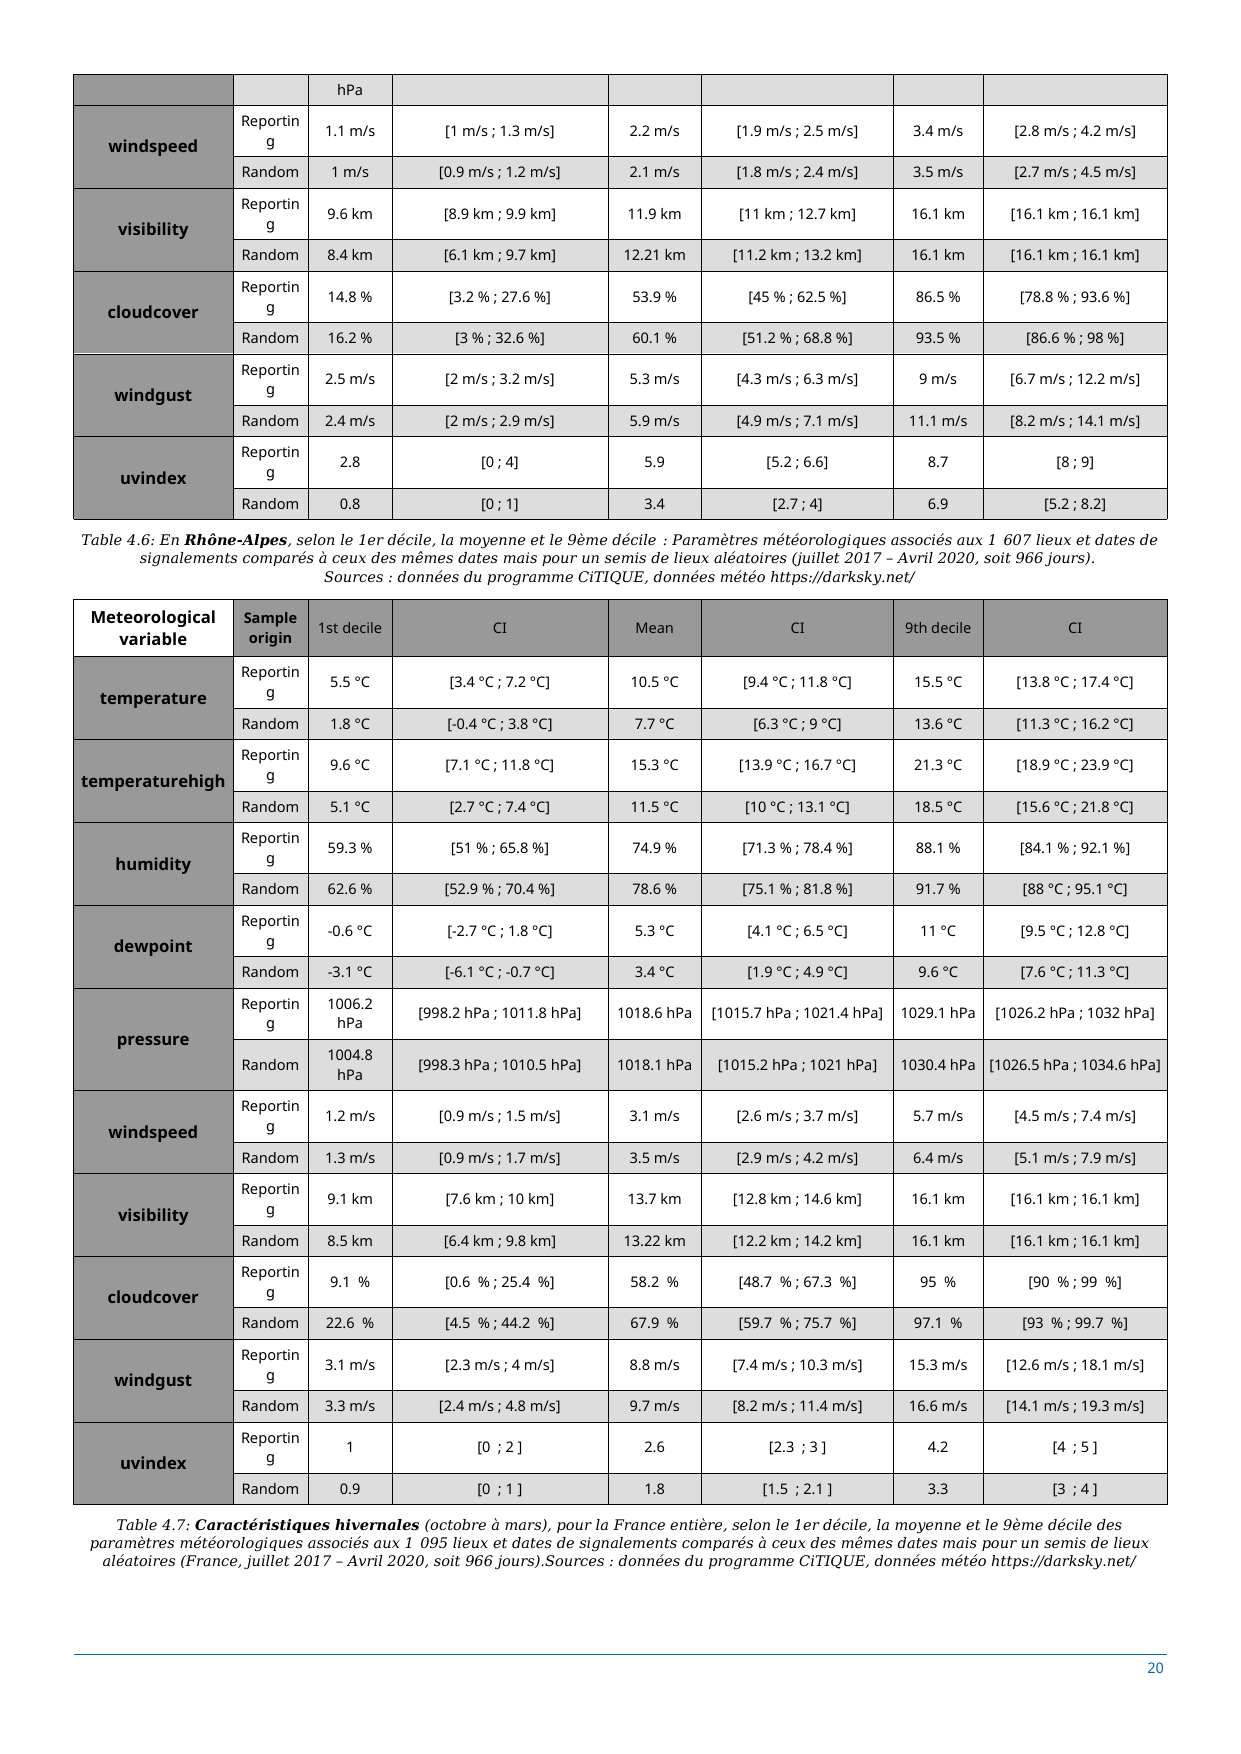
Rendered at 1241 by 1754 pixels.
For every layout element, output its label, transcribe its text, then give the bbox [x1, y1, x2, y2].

table_cell [-6.1 °C ; -0.7 °C] [393, 957, 608, 988]
table_cell [1026.5 hPa ; 1034.6 hPa] [984, 1040, 1167, 1090]
table_cell [984, 75, 1167, 105]
table_cell pressure [74, 989, 233, 1090]
table_header CI [702, 600, 893, 656]
table_cell 3.3 m/s [309, 1391, 392, 1422]
table_cell [9.5 °C ; 12.8 °C] [984, 906, 1167, 956]
table_cell -3.1 °C [309, 957, 392, 988]
table_cell 5.7 m/s [894, 1091, 983, 1142]
table_cell [5.2 ; 8.2] [984, 489, 1167, 519]
table_cell Random [234, 1308, 308, 1339]
table_cell Random [234, 489, 308, 519]
table_cell -0.6 °C [309, 906, 392, 956]
table_cell 3.1 m/s [609, 1091, 701, 1142]
table_cell [2.8 m/s ; 4.2 m/s] [984, 106, 1167, 156]
table_cell 2.5 m/s [309, 355, 392, 405]
table_cell [88 °C ; 95.1 °C] [984, 874, 1167, 905]
text Table 4.7: Caractéristiques hivernales (octobre à mars), pour la France entière, selon le 1er décile, la moyenne et le 9ème décile des paramètres météorologiques associés aux 1 095 lieux et dates de signalements comparés à ceux des mêmes dates mais pour un semis de lieux aléatoires (France, juillet 2017 – Avril 2020, soit 966 jours).Sources : données du programme CiTIQUE, données météo https://darksky.net/ [73, 1516, 1167, 1570]
table_cell [8.2 m/s ; 14.1 m/s] [984, 406, 1167, 436]
table_cell [90 % ; 99 %] [984, 1257, 1167, 1307]
table_cell [7.4 m/s ; 10.3 m/s] [702, 1340, 893, 1390]
table_cell [12.2 km ; 14.2 km] [702, 1226, 893, 1256]
table_cell 10.5 °C [609, 657, 701, 708]
table_cell 1006.2 hPa [309, 989, 392, 1039]
table_cell Reporting [234, 272, 308, 322]
table_cell [1 m/s ; 1.3 m/s] [393, 106, 608, 156]
table_cell [2.7 ; 4] [702, 489, 893, 519]
table_cell 2.1 m/s [609, 157, 701, 188]
table_cell 11 °C [894, 906, 983, 956]
table_cell 8.5 km [309, 1226, 392, 1256]
table_cell 9 m/s [894, 355, 983, 405]
table_cell 5.3 °C [609, 906, 701, 956]
table_cell [4.3 m/s ; 6.3 m/s] [702, 355, 893, 405]
table_cell [16.1 km ; 16.1 km] [984, 1226, 1167, 1256]
table_cell [13.8 °C ; 17.4 °C] [984, 657, 1167, 708]
table_cell Reporting [234, 355, 308, 405]
table_cell Reporting [234, 989, 308, 1039]
table_cell Reporting [234, 1174, 308, 1224]
table_cell 1.3 m/s [309, 1143, 392, 1173]
table_cell 67.9 % [609, 1308, 701, 1339]
table_cell 3.1 m/s [309, 1340, 392, 1390]
table_cell 91.7 % [894, 874, 983, 905]
table_cell 1004.8 hPa [309, 1040, 392, 1090]
table_cell [7.1 °C ; 11.8 °C] [393, 740, 608, 791]
table_cell 62.6 % [309, 874, 392, 905]
table_cell temperature [74, 657, 233, 739]
table_cell 16.1 km [894, 1226, 983, 1256]
table_cell [71.3 % ; 78.4 %] [702, 823, 893, 873]
table_cell [10 °C ; 13.1 °C] [702, 792, 893, 822]
table_cell Reporting [234, 906, 308, 956]
table_cell [13.9 °C ; 16.7 °C] [702, 740, 893, 791]
table_cell [93 % ; 99.7 %] [984, 1308, 1167, 1339]
table_cell 16.6 m/s [894, 1391, 983, 1422]
table_cell [9.4 °C ; 11.8 °C] [702, 657, 893, 708]
table_cell [7.6 °C ; 11.3 °C] [984, 957, 1167, 988]
table_cell windspeed [74, 1091, 233, 1173]
table_cell visibility [74, 189, 233, 271]
table_header Meteorological variable [74, 600, 233, 656]
table_cell 3.4 m/s [894, 106, 983, 156]
table_cell [-2.7 °C ; 1.8 °C] [393, 906, 608, 956]
table_cell 74.9 % [609, 823, 701, 873]
table_cell Reporting [234, 189, 308, 239]
table_cell 13.6 °C [894, 709, 983, 739]
table_cell [6.7 m/s ; 12.2 m/s] [984, 355, 1167, 405]
table_cell 1.2 m/s [309, 1091, 392, 1142]
table_cell [0.9 m/s ; 1.5 m/s] [393, 1091, 608, 1142]
table_cell Reporting [234, 1340, 308, 1390]
table_cell 1018.6 hPa [609, 989, 701, 1039]
table_cell 8.4 km [309, 240, 392, 271]
table_cell [8 ; 9] [984, 437, 1167, 488]
table_cell [1015.2 hPa ; 1021 hPa] [702, 1040, 893, 1090]
table_cell [16.1 km ; 16.1 km] [984, 189, 1167, 239]
table_cell windspeed [74, 106, 233, 188]
table_cell [0 ; 1] [393, 489, 608, 519]
table_cell Random [234, 1474, 308, 1504]
table_cell [2 m/s ; 2.9 m/s] [393, 406, 608, 436]
table_cell [998.3 hPa ; 1010.5 hPa] [393, 1040, 608, 1090]
table_cell 22.6 % [309, 1308, 392, 1339]
table_cell [6.3 °C ; 9 °C] [702, 709, 893, 739]
table_cell [48.7 % ; 67.3 %] [702, 1257, 893, 1307]
table_cell Random [234, 1143, 308, 1173]
table_cell 53.9 % [609, 272, 701, 322]
table_cell 3.3 [894, 1474, 983, 1504]
table_cell 1030.4 hPa [894, 1040, 983, 1090]
table_cell 21.3 °C [894, 740, 983, 791]
table_cell 7.7 °C [609, 709, 701, 739]
table_cell [74, 75, 233, 105]
table_cell Random [234, 323, 308, 353]
table_cell 58.2 % [609, 1257, 701, 1307]
table_cell [45 % ; 62.5 %] [702, 272, 893, 322]
table_cell 14.8 % [309, 272, 392, 322]
table_cell [4 ; 5 ] [984, 1423, 1167, 1473]
table_cell 16.1 km [894, 189, 983, 239]
table_cell [1.9 m/s ; 2.5 m/s] [702, 106, 893, 156]
table_cell 78.6 % [609, 874, 701, 905]
table_cell [59.7 % ; 75.7 %] [702, 1308, 893, 1339]
table_cell 3.4 [609, 489, 701, 519]
table_cell [0 ; 4] [393, 437, 608, 488]
table_cell [4.5 % ; 44.2 %] [393, 1308, 608, 1339]
table_cell [894, 75, 983, 105]
table_cell 9.7 m/s [609, 1391, 701, 1422]
table_cell [2.7 m/s ; 4.5 m/s] [984, 157, 1167, 188]
table_cell 15.3 m/s [894, 1340, 983, 1390]
table_cell 2.2 m/s [609, 106, 701, 156]
table_cell [393, 75, 608, 105]
table_cell [1.9 °C ; 4.9 °C] [702, 957, 893, 988]
table_cell 6.4 m/s [894, 1143, 983, 1173]
table_cell [0 ; 1 ] [393, 1474, 608, 1504]
table_cell 8.7 [894, 437, 983, 488]
table_cell dewpoint [74, 906, 233, 988]
table_cell [52.9 % ; 70.4 %] [393, 874, 608, 905]
table_cell [86.6 % ; 98 %] [984, 323, 1167, 353]
table_cell 15.5 °C [894, 657, 983, 708]
table_cell Reporting [234, 106, 308, 156]
table_cell [2.6 m/s ; 3.7 m/s] [702, 1091, 893, 1142]
table_cell 13.22 km [609, 1226, 701, 1256]
table_cell [12.6 m/s ; 18.1 m/s] [984, 1340, 1167, 1390]
table_header CI [984, 600, 1167, 656]
table_cell [1.5 ; 2.1 ] [702, 1474, 893, 1504]
table_cell 11.9 km [609, 189, 701, 239]
table_cell 2.8 [309, 437, 392, 488]
table_cell [0.9 m/s ; 1.2 m/s] [393, 157, 608, 188]
table_cell 18.5 °C [894, 792, 983, 822]
table_cell 3.4 °C [609, 957, 701, 988]
table_cell [6.1 km ; 9.7 km] [393, 240, 608, 271]
table_cell 0.8 [309, 489, 392, 519]
table_cell Random [234, 157, 308, 188]
table_cell [0.6 % ; 25.4 %] [393, 1257, 608, 1307]
table_cell uvindex [74, 437, 233, 519]
table_cell temperaturehigh [74, 740, 233, 822]
table_cell 5.9 [609, 437, 701, 488]
table_header 9th decile [894, 600, 983, 656]
table_cell [-0.4 °C ; 3.8 °C] [393, 709, 608, 739]
table_cell [1015.7 hPa ; 1021.4 hPa] [702, 989, 893, 1039]
table_cell [998.2 hPa ; 1011.8 hPa] [393, 989, 608, 1039]
table_cell [702, 75, 893, 105]
table_cell uvindex [74, 1423, 233, 1504]
table_cell Random [234, 874, 308, 905]
table_cell Random [234, 240, 308, 271]
table_cell visibility [74, 1174, 233, 1256]
table_cell [4.1 °C ; 6.5 °C] [702, 906, 893, 956]
table_cell [75.1 % ; 81.8 %] [702, 874, 893, 905]
table_cell 59.3 % [309, 823, 392, 873]
table_cell [78.8 % ; 93.6 %] [984, 272, 1167, 322]
table_cell 9.6 km [309, 189, 392, 239]
table_cell 1018.1 hPa [609, 1040, 701, 1090]
table_cell 9.1 % [309, 1257, 392, 1307]
table_cell 86.5 % [894, 272, 983, 322]
table_cell Reporting [234, 823, 308, 873]
table_cell [1026.2 hPa ; 1032 hPa] [984, 989, 1167, 1039]
table_cell [84.1 % ; 92.1 %] [984, 823, 1167, 873]
table_cell Reporting [234, 1091, 308, 1142]
table_cell 95 % [894, 1257, 983, 1307]
table_cell Random [234, 957, 308, 988]
table_cell [2.7 °C ; 7.4 °C] [393, 792, 608, 822]
table_cell [11.2 km ; 13.2 km] [702, 240, 893, 271]
table_cell 60.1 % [609, 323, 701, 353]
table_header CI [393, 600, 608, 656]
table_cell [1.8 m/s ; 2.4 m/s] [702, 157, 893, 188]
table_cell 93.5 % [894, 323, 983, 353]
table_cell [3.4 °C ; 7.2 °C] [393, 657, 608, 708]
table_cell Random [234, 1226, 308, 1256]
table_cell Random [234, 1391, 308, 1422]
table_cell 0.9 [309, 1474, 392, 1504]
table_cell Reporting [234, 437, 308, 488]
table_cell 3.5 m/s [609, 1143, 701, 1173]
table_cell 97.1 % [894, 1308, 983, 1339]
table_cell 6.9 [894, 489, 983, 519]
table_cell Reporting [234, 1423, 308, 1473]
table_cell [0 ; 2 ] [393, 1423, 608, 1473]
table_cell 1 m/s [309, 157, 392, 188]
table_cell 1.8 °C [309, 709, 392, 739]
table_cell Random [234, 1040, 308, 1090]
table_cell 2.4 m/s [309, 406, 392, 436]
table_cell 11.1 m/s [894, 406, 983, 436]
table_cell Reporting [234, 1257, 308, 1307]
table_cell Random [234, 406, 308, 436]
table_cell 11.5 °C [609, 792, 701, 822]
table_cell [0.9 m/s ; 1.7 m/s] [393, 1143, 608, 1173]
table_cell 16.2 % [309, 323, 392, 353]
table_cell [2.3 ; 3 ] [702, 1423, 893, 1473]
table_cell Random [234, 792, 308, 822]
table_cell [7.6 km ; 10 km] [393, 1174, 608, 1224]
table_cell [5.1 m/s ; 7.9 m/s] [984, 1143, 1167, 1173]
table_cell 5.3 m/s [609, 355, 701, 405]
table_cell 5.1 °C [309, 792, 392, 822]
table_cell Reporting [234, 740, 308, 791]
table_cell [4.9 m/s ; 7.1 m/s] [702, 406, 893, 436]
table_cell 5.9 m/s [609, 406, 701, 436]
table_cell Reporting [234, 657, 308, 708]
table_cell windgust [74, 355, 233, 436]
table_cell [12.8 km ; 14.6 km] [702, 1174, 893, 1224]
table_cell 1.8 [609, 1474, 701, 1504]
table_cell cloudcover [74, 272, 233, 353]
table_cell 88.1 % [894, 823, 983, 873]
table_cell [15.6 °C ; 21.8 °C] [984, 792, 1167, 822]
table_cell 8.8 m/s [609, 1340, 701, 1390]
table_cell 12.21 km [609, 240, 701, 271]
table_cell 1029.1 hPa [894, 989, 983, 1039]
table_cell [8.2 m/s ; 11.4 m/s] [702, 1391, 893, 1422]
table_cell [16.1 km ; 16.1 km] [984, 240, 1167, 271]
table_cell windgust [74, 1340, 233, 1422]
table_cell [5.2 ; 6.6] [702, 437, 893, 488]
table_cell [18.9 °C ; 23.9 °C] [984, 740, 1167, 791]
table_cell 15.3 °C [609, 740, 701, 791]
table_cell 9.1 km [309, 1174, 392, 1224]
table_cell 16.1 km [894, 1174, 983, 1224]
table_cell [8.9 km ; 9.9 km] [393, 189, 608, 239]
table_cell [16.1 km ; 16.1 km] [984, 1174, 1167, 1224]
table_cell 1 [309, 1423, 392, 1473]
table_cell 13.7 km [609, 1174, 701, 1224]
table_cell [51 % ; 65.8 %] [393, 823, 608, 873]
table_cell [51.2 % ; 68.8 %] [702, 323, 893, 353]
table_cell 2.6 [609, 1423, 701, 1473]
table_cell [234, 75, 308, 105]
table_cell 5.5 °C [309, 657, 392, 708]
table_cell cloudcover [74, 1257, 233, 1339]
table_cell 16.1 km [894, 240, 983, 271]
table_cell [3 % ; 32.6 %] [393, 323, 608, 353]
table_cell [2.9 m/s ; 4.2 m/s] [702, 1143, 893, 1173]
table_cell hPa [309, 75, 392, 105]
table_header 1st decile [309, 600, 392, 656]
table_cell [6.4 km ; 9.8 km] [393, 1226, 608, 1256]
table_cell [2.4 m/s ; 4.8 m/s] [393, 1391, 608, 1422]
table_cell 1.1 m/s [309, 106, 392, 156]
table_cell 9.6 °C [309, 740, 392, 791]
table_header Mean [609, 600, 701, 656]
table_cell [609, 75, 701, 105]
table_cell [2.3 m/s ; 4 m/s] [393, 1340, 608, 1390]
table_cell 4.2 [894, 1423, 983, 1473]
table_cell [4.5 m/s ; 7.4 m/s] [984, 1091, 1167, 1142]
table_cell 3.5 m/s [894, 157, 983, 188]
table_cell [2 m/s ; 3.2 m/s] [393, 355, 608, 405]
table_cell [3.2 % ; 27.6 %] [393, 272, 608, 322]
table_cell [14.1 m/s ; 19.3 m/s] [984, 1391, 1167, 1422]
table_cell humidity [74, 823, 233, 905]
table_cell 9.6 °C [894, 957, 983, 988]
table_header Sample origin [234, 600, 308, 656]
table_cell [11.3 °C ; 16.2 °C] [984, 709, 1167, 739]
table_cell [3 ; 4 ] [984, 1474, 1167, 1504]
table_cell [11 km ; 12.7 km] [702, 189, 893, 239]
text Table 4.6: En Rhône-Alpes, selon le 1er décile, la moyenne et le 9ème décile : Paramètres météorologiques associés aux 1 607 lieux et dates de signalements comparés à ceux des mêmes dates mais pour un semis de lieux aléatoires (juillet 2017 – Avril 2020, soit 966 jours). Sources : données du programme CiTIQUE, données météo https://darksky.net/ [73, 532, 1167, 586]
table_cell Random [234, 709, 308, 739]
